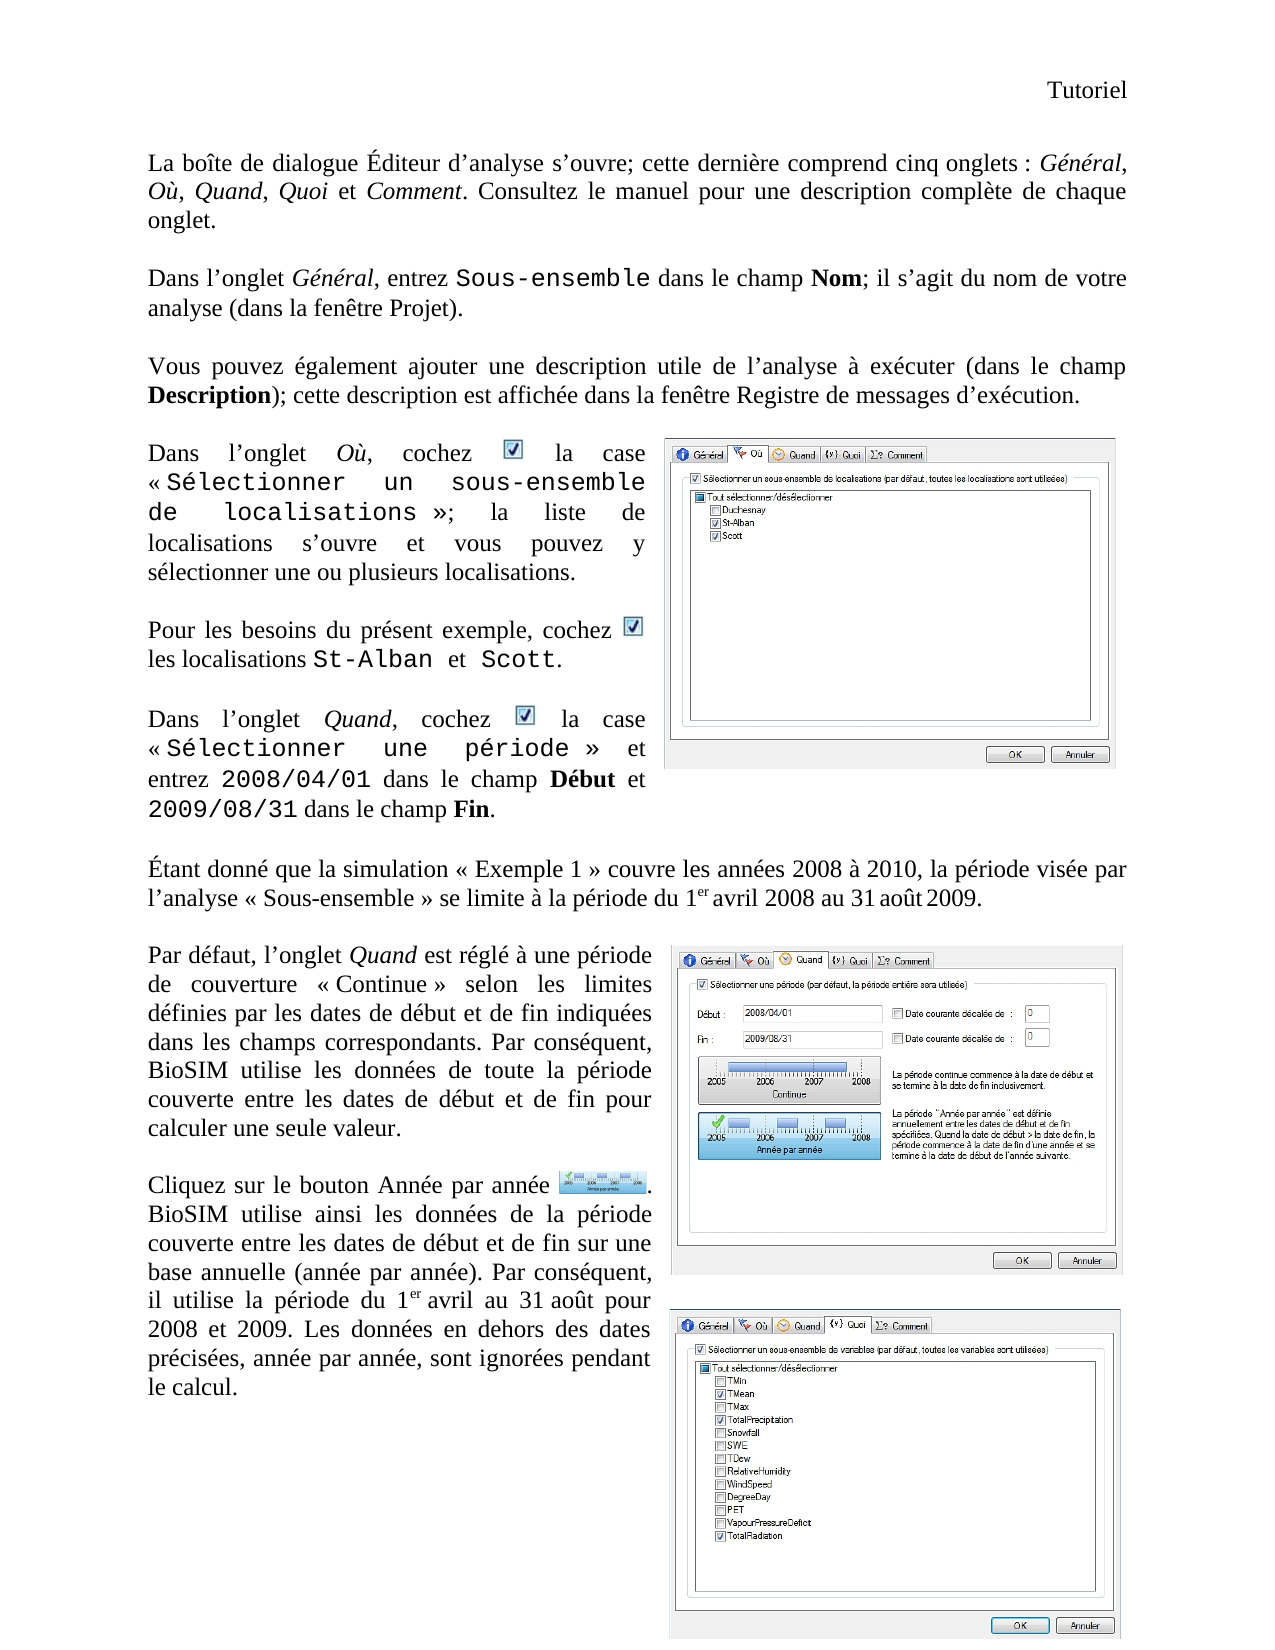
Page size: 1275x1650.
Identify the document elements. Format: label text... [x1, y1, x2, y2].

text La boîte de dialogue Éditeur d’analyse s’ouvre; cette dernière comprend cinq onglets : Général, Où, Quand, Quoi et Comment. Consultez le manuel pour une description complète de chaque onglet. [148, 148, 1127, 234]
text Par défaut, l’onglet Quand est réglé à une période de couverture « Continue » selon les limites définies par les dates de début et de fin indiquées dans les champs correspondants. Par conséquent, BioSIM utilise les données de toute la période couverte entre les dates de début et de fin pour calculer une seule valeur. [148, 940, 1127, 1142]
picture [621, 614, 646, 639]
picture [559, 1171, 647, 1194]
text Pour les besoins du présent exemple, cochez les localisations St-Alban et Scott. [148, 614, 664, 675]
picture [669, 1309, 1121, 1639]
picture [513, 703, 538, 728]
text Étant donné que la simulation « Exemple 1 » couvre les années 2008 à 2010, la période visée par l’analyse « Sous-ensemble » se limite à la période du 1er avril 2008 au 31 août 2009. [148, 854, 1127, 912]
text Cliquez sur le bouton Année par année . BioSIM utilise ainsi les données de la période couverte entre les dates de début et de fin sur une base annuelle (année par année). Par conséquent, il utilise la période du 1er avril au 31 août pour 2008 et 2009. Les données en dehors des dates précisées, année par année, sont ignorées pendant le calcul. [148, 1170, 1127, 1400]
picture [664, 438, 1116, 769]
text Dans l’onglet Quand, cochez la case « Sélectionner une période » et entrez 2008/04/01 dans le champ Début et 2009/08/31 dans le champ Fin. [148, 703, 1127, 825]
text Dans l’onglet Général, entrez Sous-ensemble dans le champ Nom; il s’agit du nom de votre analyse (dans la fenêtre Projet). [148, 263, 1127, 322]
text Dans l’onglet Où, cochez la case « Sélectionner un sous-ensemble de localisations »; la liste de localisations s’ouvre et vous pouvez y sélectionner une ou plusieurs localisations. [148, 437, 1127, 586]
picture [671, 945, 1123, 1275]
picture [501, 437, 526, 462]
text Vous pouvez également ajouter une description utile de l’analyse à exécuter (dans le champ Description); cette description est affichée dans la fenêtre Registre de messages d’exécution. [148, 351, 1127, 408]
